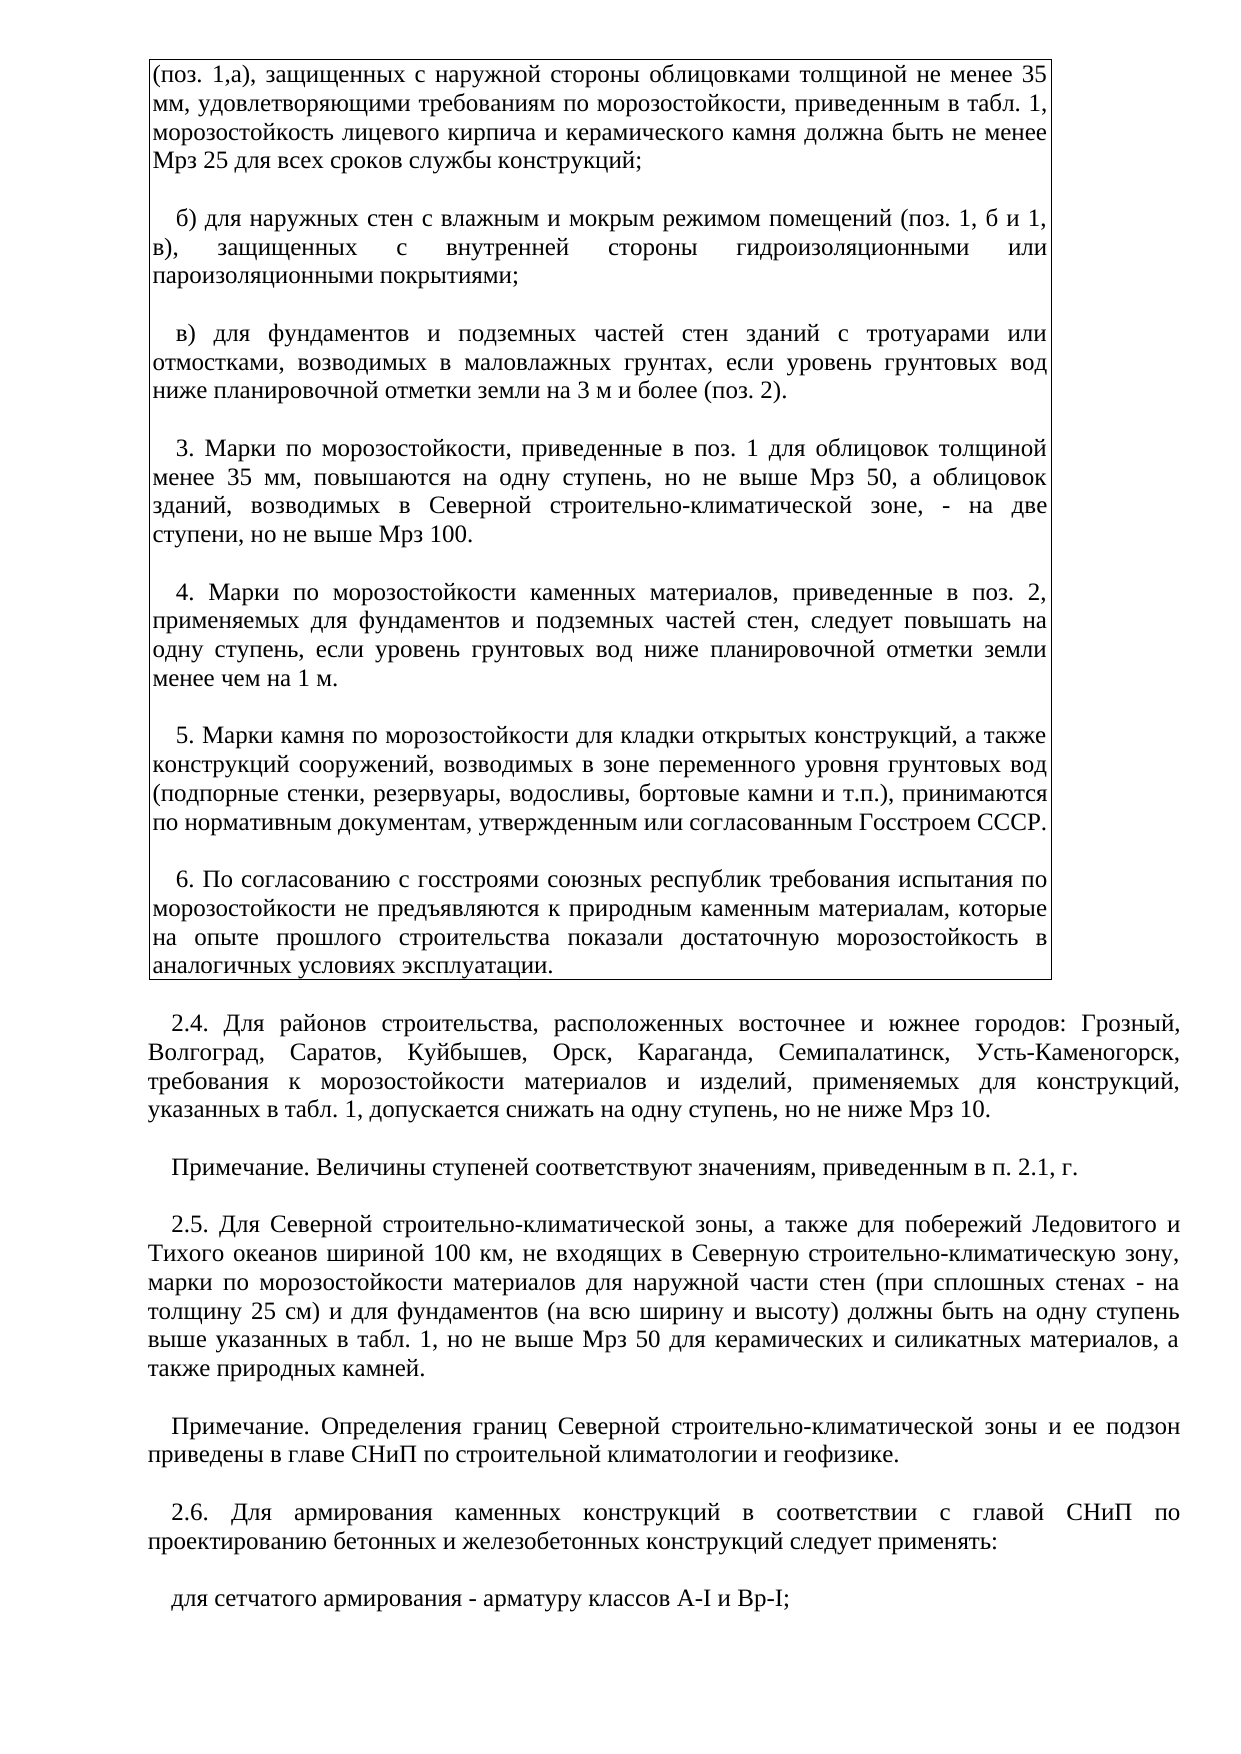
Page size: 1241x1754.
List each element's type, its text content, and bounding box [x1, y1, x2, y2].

text 2.5. Для Северной строительно-климатической зоны, а также для побережий Ледовитого и Тихого океанов шириной 100 км, не входящих в Северную строительно-климатическую зону, марки по морозостойкости материалов для наружной части стен (при сплошных стенах - на толщину 25 см) и для фундаментов (на всю ширину и высоту) должны быть на одну ступень выше указанных в табл. 1, но не выше Мрз 50 для керамических и силикатных материалов, а также природных камней. [148, 1209, 1181, 1382]
text 2.6. Для армирования каменных конструкций в соответствии с главой СНиП по проектированию бетонных и железобетонных конструкций следует применять: [148, 1497, 1181, 1554]
table_cell (поз. 1,а), защищенных с наружной стороны облицовками толщиной не менее 35 мм, удовлетворяющими требованиям по морозостойкости, приведенным в табл. 1, морозостойкость лицевого кирпича и керамического камня должна быть не менее Мрз 25 для всех сроков службы конструкций; б) для наружных стен с влажным и мокрым режимом помещений (поз. 1, б и 1, в), защищенных с внутренней стороны гидроизоляционными или пароизоляционными покрытиями; в) для фундаментов и подземных частей стен зданий с тротуарами или отмостками, возводимых в маловлажных грунтах, если уровень грунтовых вод ниже планировочной отметки земли на 3 м и более (поз. 2). 3. Марки по морозостойкости, приведенные в поз. 1 для облицовок толщиной менее 35 мм, повышаются на одну ступень, но не выше Мрз 50, а облицовок зданий, возводимых в Северной строительно-климатической зоне, - на две ступени, но не выше Мрз 100. 4. Марки по морозостойкости каменных материалов, приведенные в поз. 2, применяемых для фундаментов и подземных частей стен, следует повышать на одну ступень, если уровень грунтовых вод ниже планировочной отметки земли менее чем на 1 м. 5. Марки камня по морозостойкости для кладки открытых конструкций, а также конструкций сооружений, возводимых в зоне переменного уровня грунтовых вод (подпорные стенки, резервуары, водосливы, бортовые камни и т.п.), принимаются по нормативным документам, утвержденным или согласованным Госстроем СССР. 6. По согласованию с госстроями союзных республик требования испытания по морозостойкости не предъявляются к природным каменным материалам, которые на опыте прошлого строительства показали достаточную морозостойкость в аналогичных условиях эксплуатации. [150, 60, 1051, 979]
text Примечание. Определения границ Северной строительно-климатической зоны и ее подзон приведены в главе СНиП по строительной климатологии и геофизике. [148, 1411, 1181, 1468]
text для сетчатого армирования - арматуру классов А-I и Вр-I; [148, 1583, 1181, 1612]
text 2.4. Для районов строительства, расположенных восточнее и южнее городов: Грозный, Волгоград, Саратов, Куйбышев, Орск, Караганда, Семипалатинск, Усть-Каменогорск, требования к морозостойкости материалов и изделий, применяемых для конструкций, указанных в табл. 1, допускается снижать на одну ступень, но не ниже Мрз 10. [148, 1008, 1181, 1123]
text Примечание. Величины ступеней соответствуют значениям, приведенным в п. 2.1, г. [148, 1152, 1181, 1181]
